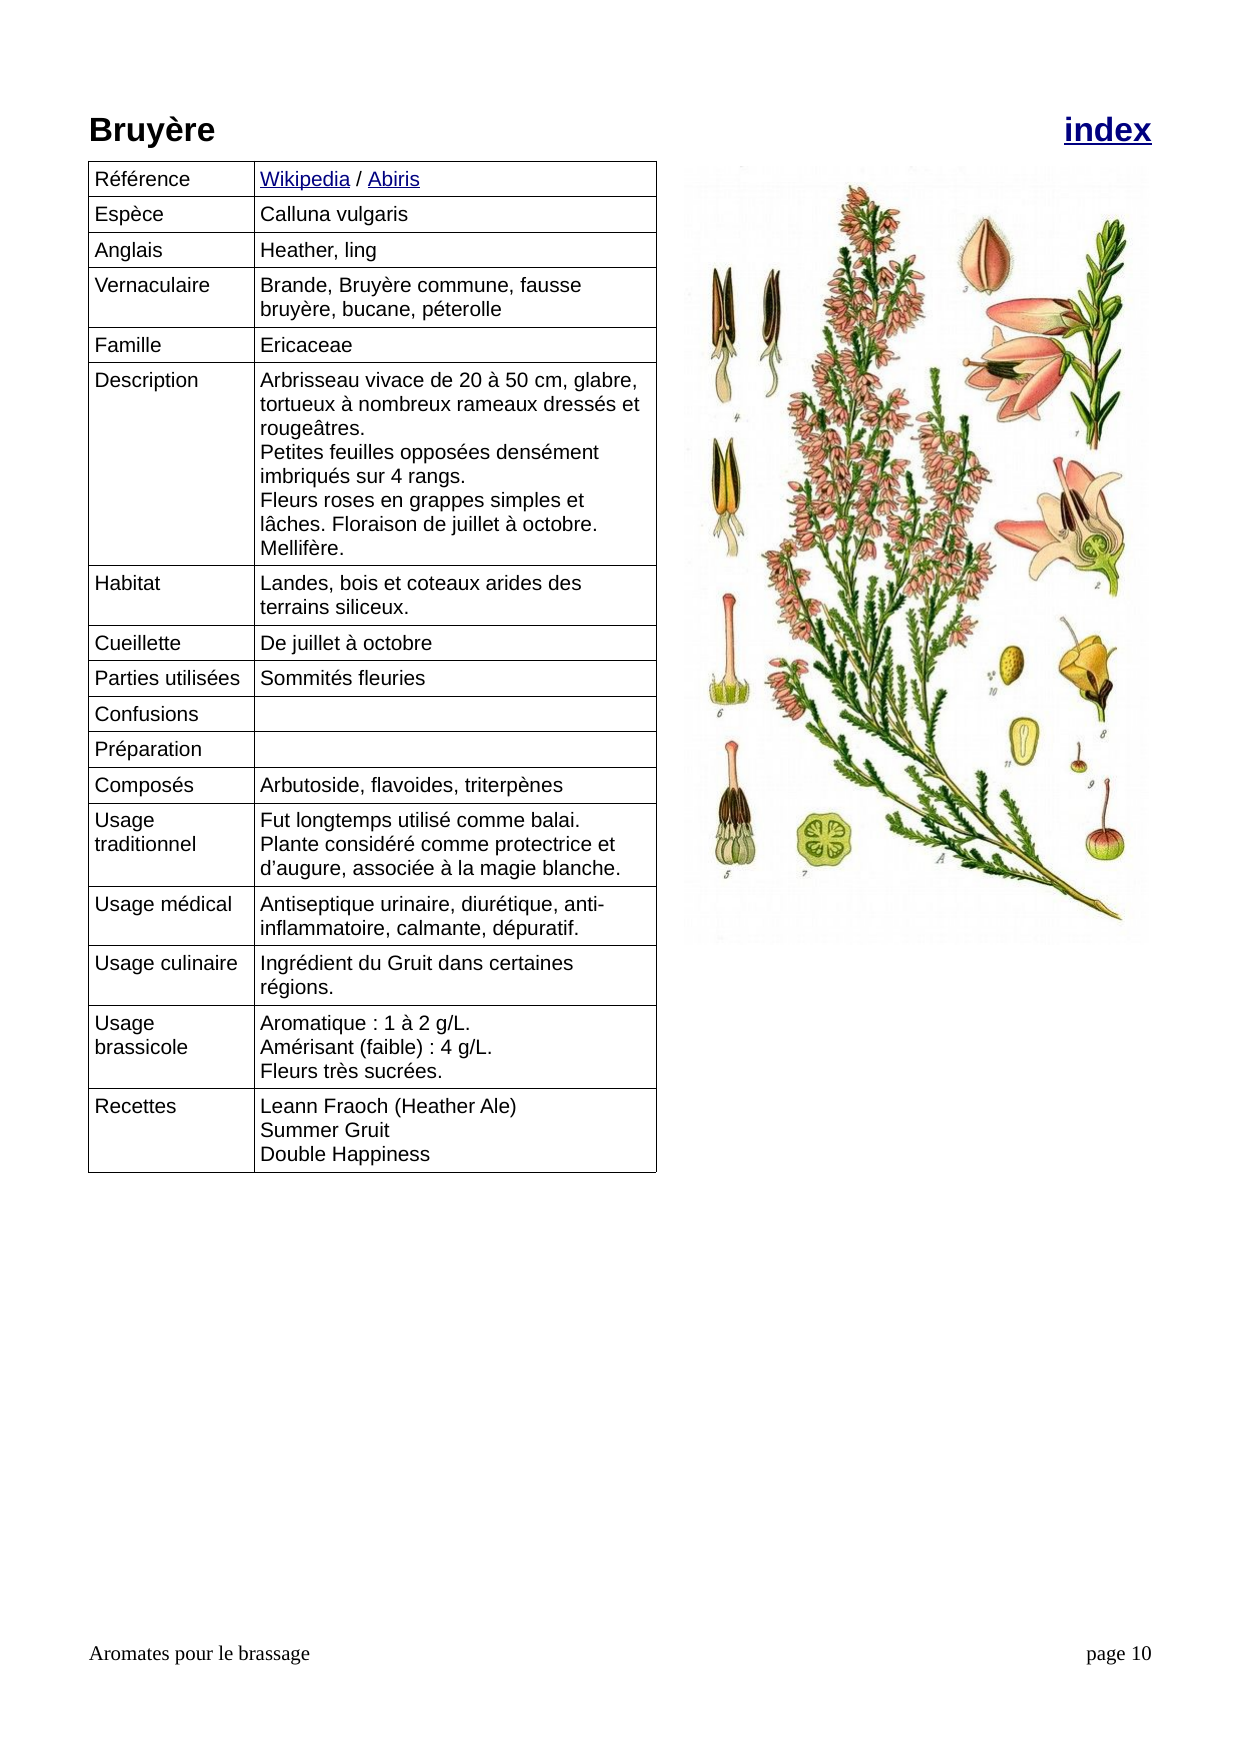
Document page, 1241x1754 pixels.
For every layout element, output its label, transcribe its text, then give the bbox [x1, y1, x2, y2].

picture [684, 166, 1150, 945]
table_cell Heather, ling [255, 233, 656, 267]
table_cell De juillet à octobre [255, 626, 656, 660]
table_cell Usage traditionnel [89, 804, 254, 886]
table_cell Vernaculaire [89, 268, 254, 327]
table_cell Arbrisseau vivace de 20 à 50 cm, glabre, tortueux à nombreux rameaux dressés et rougeâtres. Petites feuilles opposées densément imbriqués sur 4 rangs. Fleurs roses en grappes simples et lâches. Floraison de juillet à octobre. Mellifère. [255, 363, 656, 565]
table_cell Antiseptique urinaire, diurétique, anti-inflammatoire, calmante, dépuratif. [255, 887, 656, 945]
table_cell Arbutoside, flavoides, triterpènes [255, 768, 656, 802]
table_cell Calluna vulgaris [255, 197, 656, 232]
table_cell Landes, bois et coteaux arides des terrains siliceux. [255, 566, 656, 625]
table_cell Anglais [89, 233, 254, 267]
table_cell Usage médical [89, 887, 254, 945]
table_cell Ericaceae [255, 328, 656, 362]
table_cell Usage culinaire [89, 946, 254, 1005]
table_cell [255, 732, 656, 767]
table_cell Habitat [89, 566, 254, 625]
table_header Référence [89, 162, 254, 196]
table_cell Espèce [89, 197, 254, 232]
table_header Wikipedia / Abiris [255, 162, 656, 196]
table_cell Ingrédient du Gruit dans certaines régions. [255, 946, 656, 1005]
table_cell Description [89, 363, 254, 565]
table_cell Brande, Bruyère commune, fausse bruyère, bucane, péterolle [255, 268, 656, 327]
table_cell Confusions [89, 697, 254, 731]
table_cell [255, 697, 656, 731]
subtitle Bruyère index [88, 109, 1152, 148]
table_cell Famille [89, 328, 254, 362]
table_cell Sommités fleuries [255, 661, 656, 696]
table_cell Préparation [89, 732, 254, 767]
table_cell Parties utilisées [89, 661, 254, 696]
table_cell Cueillette [89, 626, 254, 660]
table_cell Usage brassicole [89, 1006, 254, 1088]
table_cell Composés [89, 768, 254, 802]
table_cell Recettes [89, 1089, 254, 1172]
table_cell Fut longtemps utilisé comme balai. Plante considéré comme protectrice et d’augure, associée à la magie blanche. [255, 804, 656, 886]
table_cell Leann Fraoch (Heather Ale) Summer Gruit Double Happiness [255, 1089, 656, 1172]
table_cell Aromatique : 1 à 2 g/L. Amérisant (faible) : 4 g/L. Fleurs très sucrées. [255, 1006, 656, 1088]
